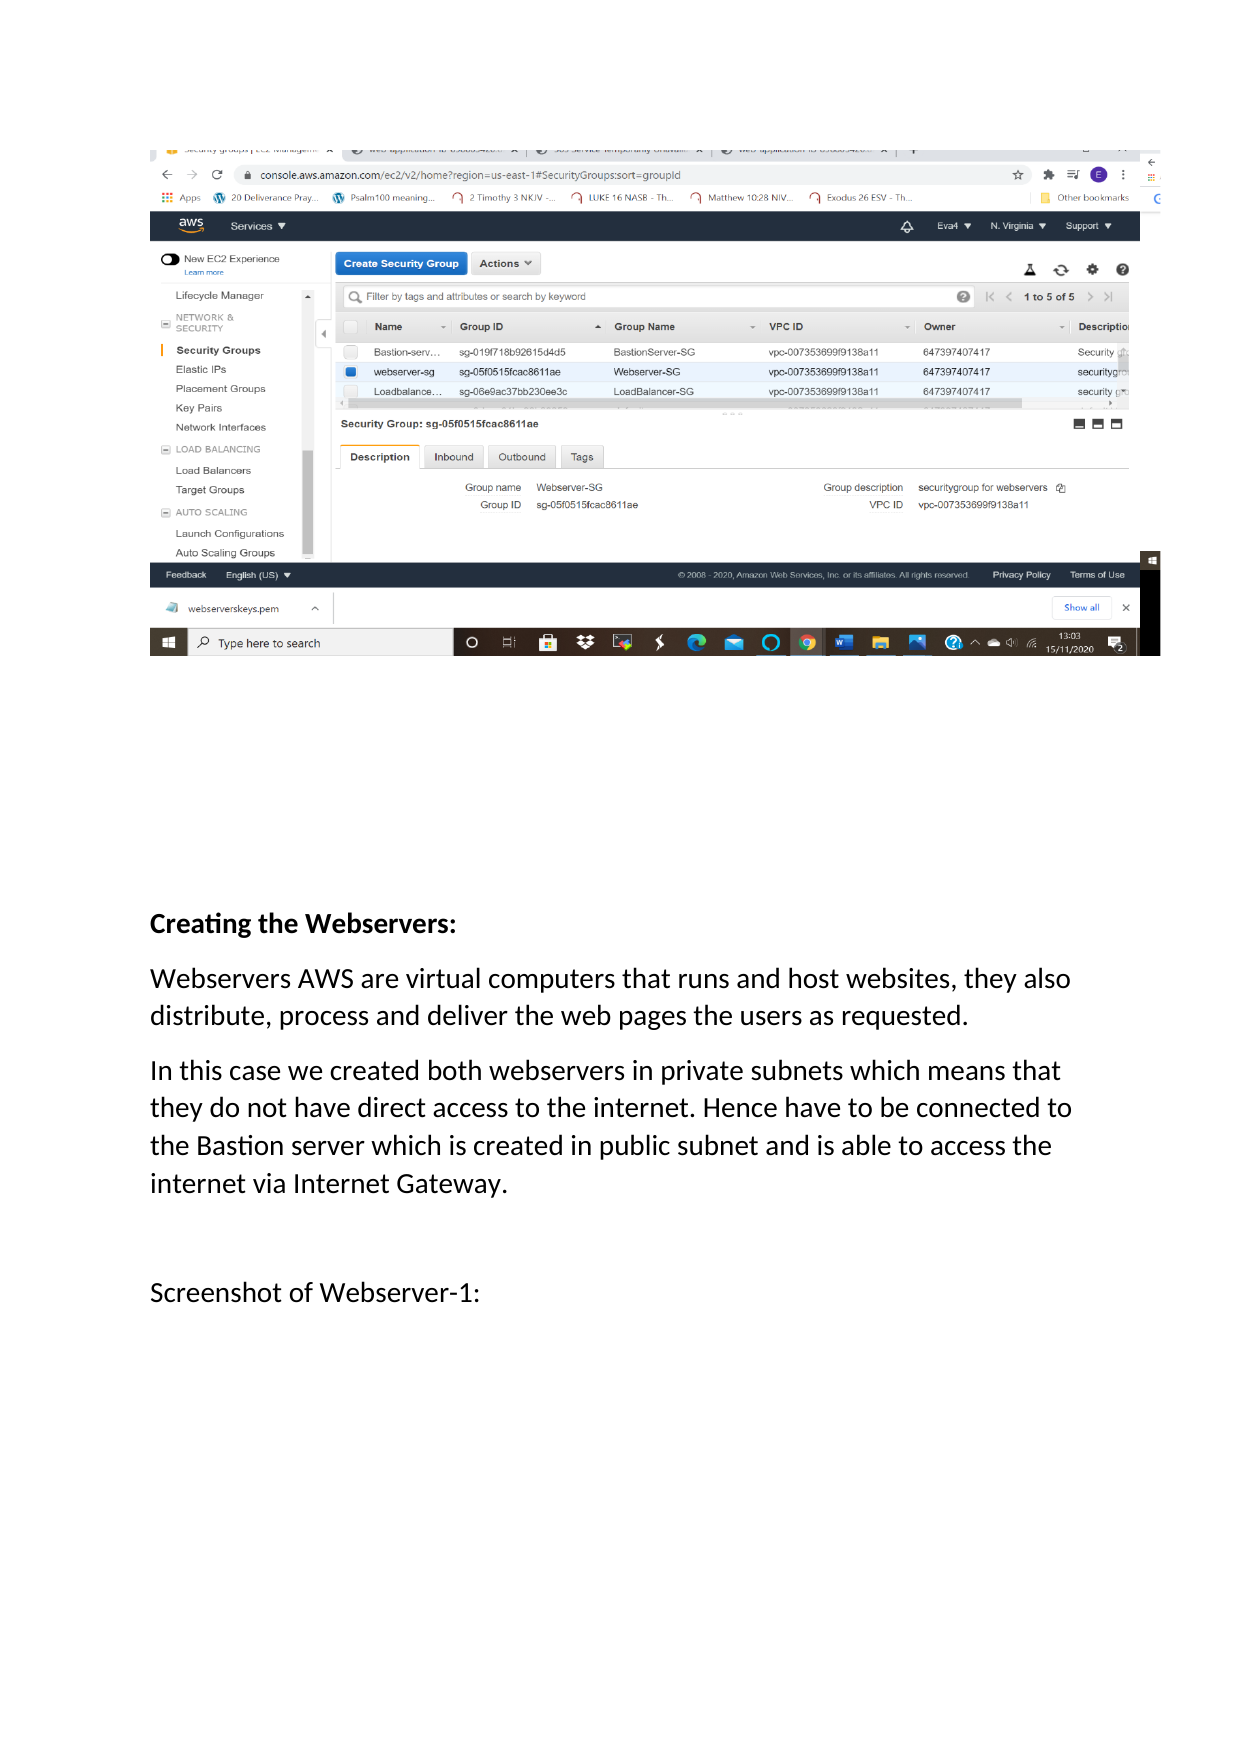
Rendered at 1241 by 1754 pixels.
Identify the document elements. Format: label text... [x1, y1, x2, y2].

text Creating the Webservers: [150, 905, 1090, 941]
text Webservers AWS are virtual computers that runs and host websites, they also distribute, process and deliver the web pages the users as requested. [150, 960, 1090, 1033]
text In this case we created both webservers in private subnets which means that they do not have direct access to the internet. Hence have to be connected to the Bastion server which is created in public subnet and is able to access the internet via Internet Gateway. [150, 1052, 1090, 1201]
text Screenshot of Webserver-1: [150, 1274, 1090, 1309]
